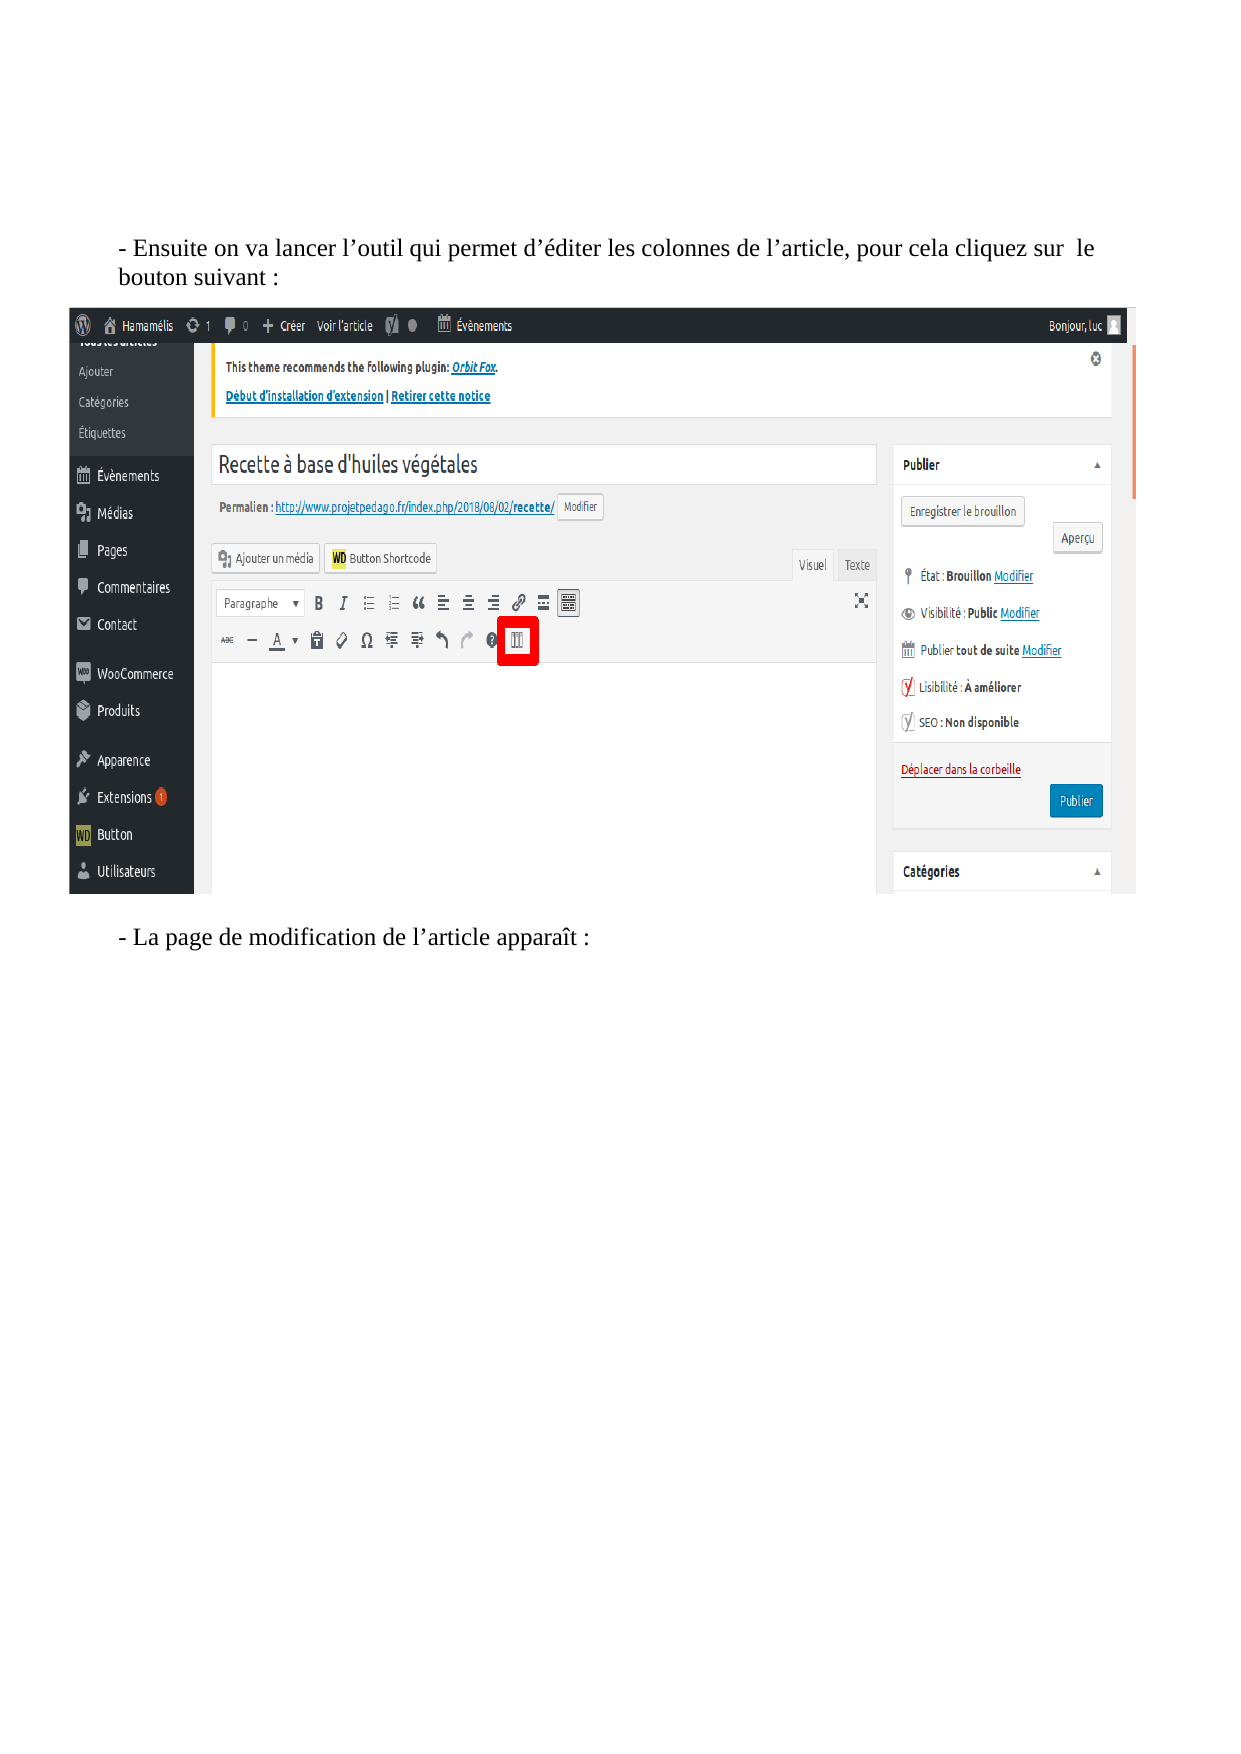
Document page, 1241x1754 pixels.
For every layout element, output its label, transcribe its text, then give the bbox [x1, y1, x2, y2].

text - La page de modification de l’article apparaît : [118, 922, 1122, 951]
picture [69, 307, 1136, 894]
text - Ensuite on va lancer l’outil qui permet d’éditer les colonnes de l’article, pour cela cliquez sur le bouton suivant : [118, 233, 1122, 291]
